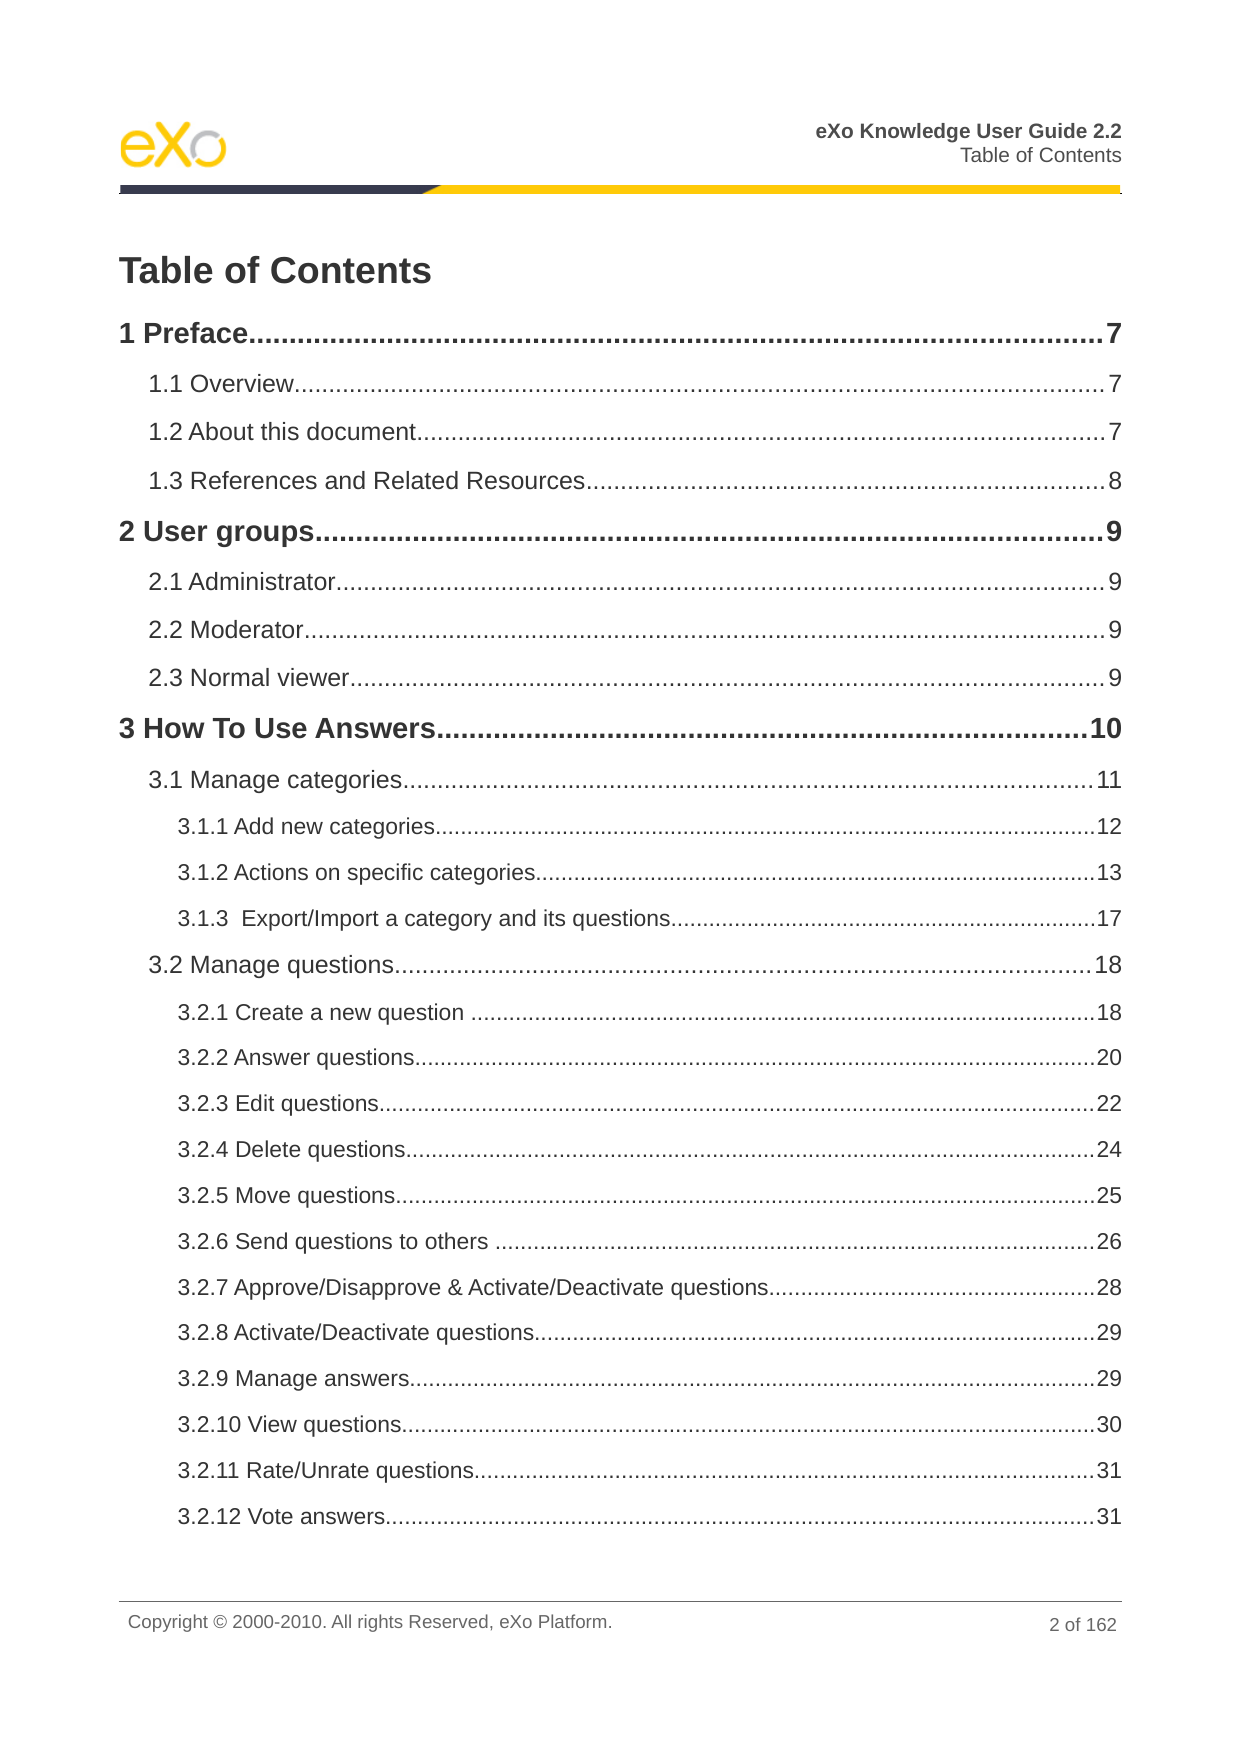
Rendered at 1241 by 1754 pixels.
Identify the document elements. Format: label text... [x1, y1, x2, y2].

picture [120, 185, 1121, 194]
text 3.2.2 Answer questions 20 [177, 1044, 1122, 1071]
subtitle Table of Contents [118, 248, 1122, 292]
text 3.2.1 Create a new question 18 [177, 998, 1122, 1025]
text 3.2.9 Manage answers 29 [177, 1365, 1122, 1392]
text 3.2 Manage questions 18 [148, 950, 1122, 979]
text 3.2.4 Delete questions 24 [177, 1136, 1122, 1162]
text 3.1.2 Actions on specific categories 13 [177, 859, 1122, 885]
text 3.2.7 Approve/Disapprove & Activate/Deactivate questions 28 [177, 1273, 1122, 1300]
text 3.2.11 Rate/Unrate questions 31 [177, 1457, 1122, 1483]
text 1.2 About this document 7 [148, 417, 1122, 446]
text 2.3 Normal viewer 9 [148, 663, 1122, 692]
text 3.2.3 Edit questions 22 [177, 1090, 1122, 1117]
text 1 Preface 7 [118, 316, 1122, 350]
text 3.2.8 Activate/Deactivate questions 29 [177, 1319, 1122, 1346]
text 3.2.6 Send questions to others 26 [177, 1228, 1122, 1254]
text 1.1 Overview 7 [148, 369, 1122, 398]
text 3.1.1 Add new categories 12 [177, 813, 1122, 839]
text 3.1 Manage categories 11 [148, 764, 1122, 793]
text 2.2 Moderator 9 [148, 615, 1122, 644]
picture [120, 121, 227, 168]
text 3.2.10 View questions 30 [177, 1411, 1122, 1437]
text 2.1 Administrator 9 [148, 567, 1122, 596]
text 1.3 References and Related Resources 8 [148, 466, 1122, 494]
text 2 User groups 9 [118, 514, 1122, 547]
text 3 How To Use Answers 10 [118, 712, 1122, 745]
text 3.2.12 Vote answers 31 [177, 1503, 1122, 1529]
text 3.2.5 Move questions 25 [177, 1182, 1122, 1208]
text 3.1.3 Export/Import a category and its questions 17 [177, 904, 1122, 931]
